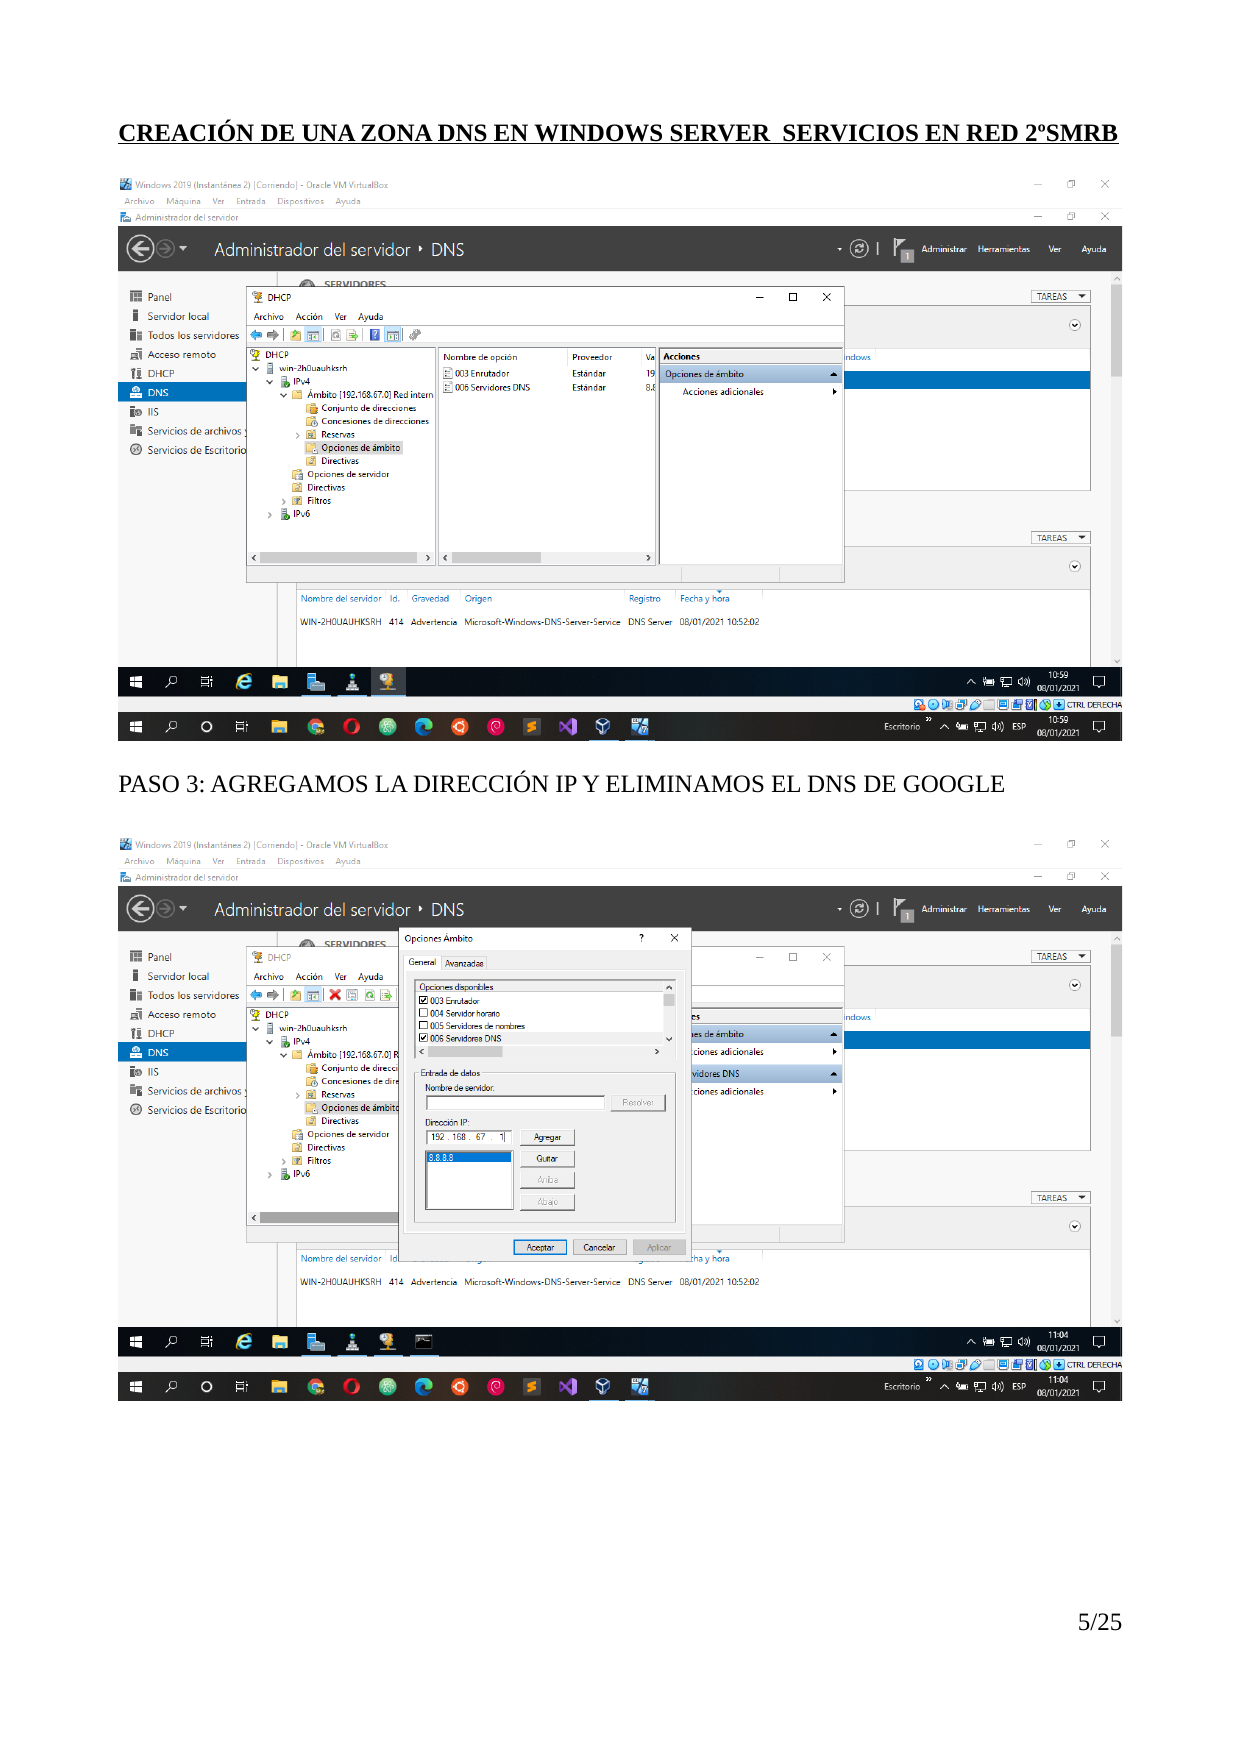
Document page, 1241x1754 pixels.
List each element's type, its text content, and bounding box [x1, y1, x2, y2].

picture [118, 836, 1123, 1401]
picture [118, 176, 1123, 741]
text PASO 3: AGREGAMOS LA DIRECCIÓN IP Y ELIMINAMOS EL DNS DE GOOGLE [118, 769, 1122, 798]
